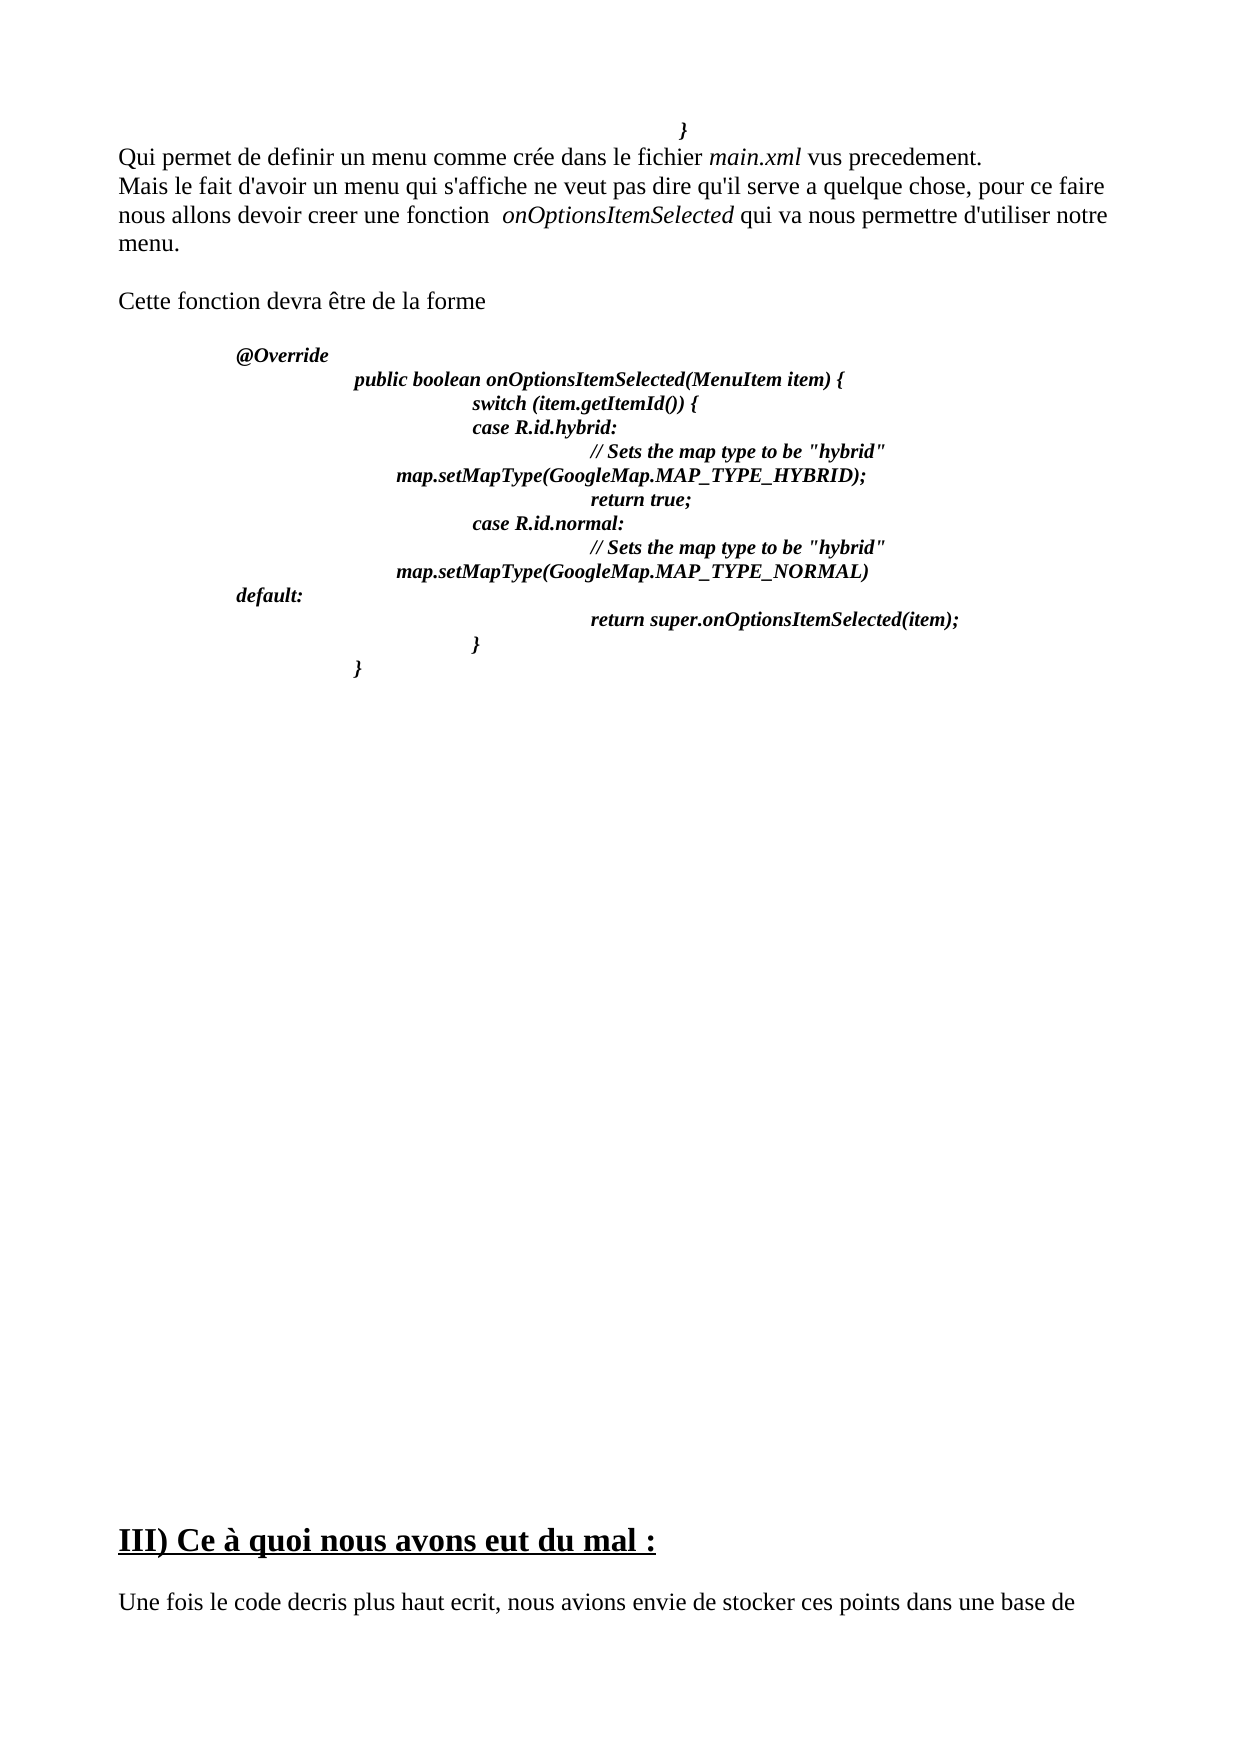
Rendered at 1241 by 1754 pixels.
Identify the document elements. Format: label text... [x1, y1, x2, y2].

text Une fois le code decris plus haut ecrit, nous avions envie de stocker ces points dans une base de [118, 1587, 1122, 1615]
text default: [118, 583, 1122, 607]
text } [118, 118, 1122, 142]
text III) Ce à quoi nous avons eut du mal : [118, 1520, 1122, 1558]
text case R.id.normal: [118, 511, 1122, 535]
text Qui permet de definir un menu comme crée dans le fichier main.xml vus precedement. [118, 142, 1122, 171]
text map.setMapType(GoogleMap.MAP_TYPE_NORMAL) [118, 559, 1122, 583]
text map.setMapType(GoogleMap.MAP_TYPE_HYBRID); [118, 463, 1122, 487]
text Mais le fait d'avoir un menu qui s'affiche ne veut pas dire qu'il serve a quelque chose, pour ce faire nous allons devoir creer une fonction onOptionsItemSelected qui va nous permettre d'utiliser notre menu. Cette fonction devra être de la forme [118, 171, 1122, 315]
text case R.id.hybrid: [118, 415, 1122, 439]
text public boolean onOptionsItemSelected(MenuItem item) { [118, 367, 1122, 391]
text switch (item.getItemId()) { [118, 391, 1122, 415]
text // Sets the map type to be "hybrid" [118, 535, 1122, 559]
text } [118, 656, 1122, 679]
text } [118, 631, 1122, 656]
text // Sets the map type to be "hybrid" [118, 439, 1122, 463]
text return true; [118, 487, 1122, 511]
text return super.onOptionsItemSelected(item); [118, 607, 1122, 631]
text @Override [118, 343, 1122, 367]
